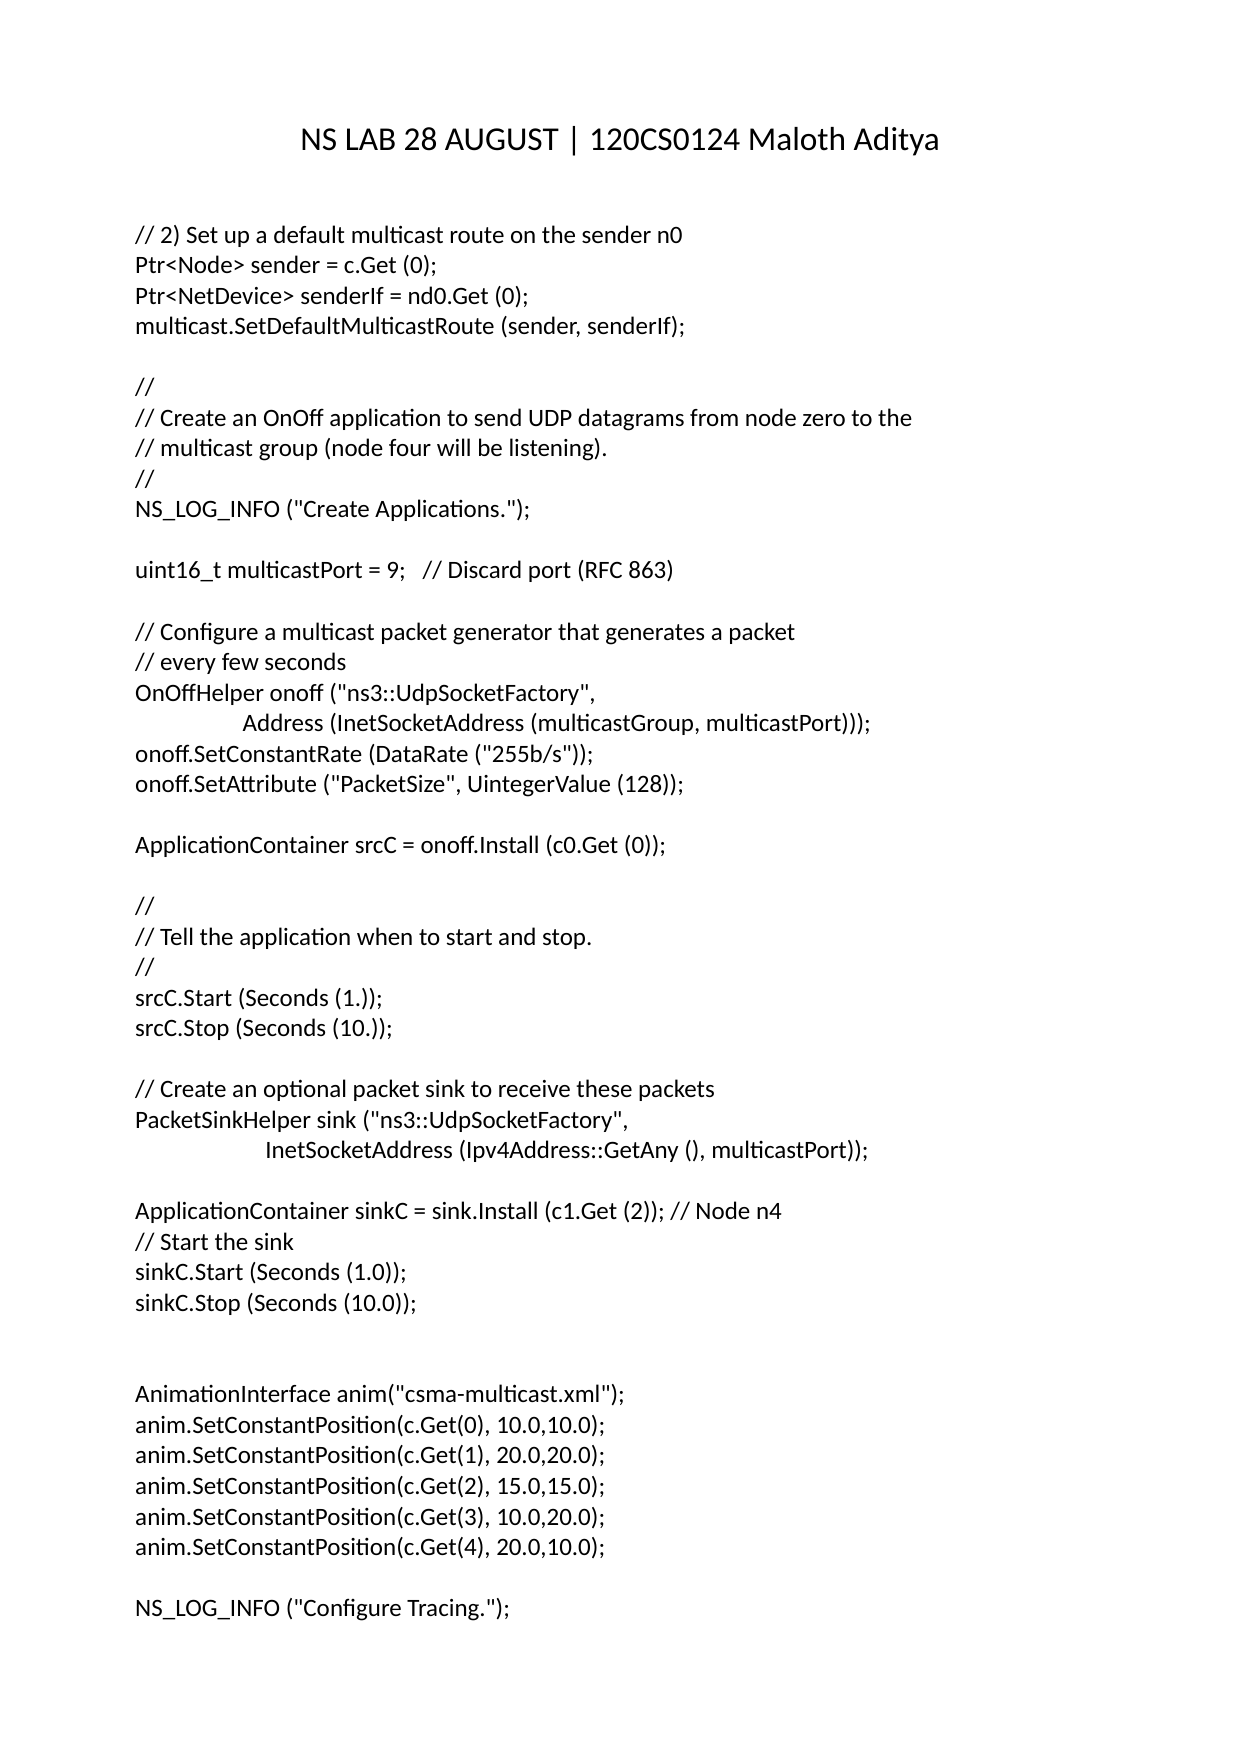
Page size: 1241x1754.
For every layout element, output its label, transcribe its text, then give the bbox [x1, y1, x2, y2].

text ApplicationContainer srcC = onoff.Install (c0.Get (0)); [118, 829, 1122, 860]
text onoff.SetConstantRate (DataRate ("255b/s")); [118, 738, 1122, 768]
text NS_LOG_INFO ("Configure Tracing."); [118, 1592, 1122, 1623]
text ApplicationContainer sinkC = sink.Install (c1.Get (2)); // Node n4 [118, 1196, 1122, 1226]
text srcC.Stop (Seconds (10.)); [118, 1012, 1122, 1043]
text PacketSinkHelper sink ("ns3::UdpSocketFactory", [118, 1104, 1122, 1134]
text // Create an optional packet sink to receive these packets [118, 1073, 1122, 1104]
text anim.SetConstantPosition(c.Get(2), 15.0,15.0); [118, 1470, 1122, 1501]
text anim.SetConstantPosition(c.Get(1), 20.0,20.0); [118, 1440, 1122, 1470]
text // Start the sink [118, 1226, 1122, 1257]
text // [118, 371, 1122, 402]
text onoff.SetAttribute ("PacketSize", UintegerValue (128)); [118, 768, 1122, 799]
text // [118, 463, 1122, 493]
text // 2) Set up a default multicast route on the sender n0 [118, 219, 1122, 249]
text // Create an OnOff application to send UDP datagrams from node zero to the [118, 402, 1122, 432]
text anim.SetConstantPosition(c.Get(4), 20.0,10.0); [118, 1531, 1122, 1562]
text anim.SetConstantPosition(c.Get(0), 10.0,10.0); [118, 1409, 1122, 1440]
text // every few seconds [118, 646, 1122, 677]
text Ptr<NetDevice> senderIf = nd0.Get (0); [118, 280, 1122, 310]
text multicast.SetDefaultMulticastRoute (sender, senderIf); [118, 310, 1122, 341]
text sinkC.Stop (Seconds (10.0)); [118, 1287, 1122, 1318]
text AnimationInterface anim("csma-multicast.xml"); [118, 1379, 1122, 1409]
text sinkC.Start (Seconds (1.0)); [118, 1257, 1122, 1287]
text Address (InetSocketAddress (multicastGroup, multicastPort))); [118, 707, 1122, 738]
text NS_LOG_INFO ("Create Applications."); [118, 493, 1122, 524]
text Ptr<Node> sender = c.Get (0); [118, 249, 1122, 280]
text srcC.Start (Seconds (1.)); [118, 982, 1122, 1012]
text // Configure a multicast packet generator that generates a packet [118, 616, 1122, 646]
text // Tell the application when to start and stop. [118, 921, 1122, 951]
text OnOffHelper onoff ("ns3::UdpSocketFactory", [118, 677, 1122, 707]
text uint16_t multicastPort = 9; // Discard port (RFC 863) [118, 554, 1122, 585]
text // [118, 951, 1122, 982]
text // multicast group (node four will be listening). [118, 432, 1122, 463]
text anim.SetConstantPosition(c.Get(3), 10.0,20.0); [118, 1501, 1122, 1531]
text // [118, 890, 1122, 921]
text InetSocketAddress (Ipv4Address::GetAny (), multicastPort)); [118, 1134, 1122, 1165]
